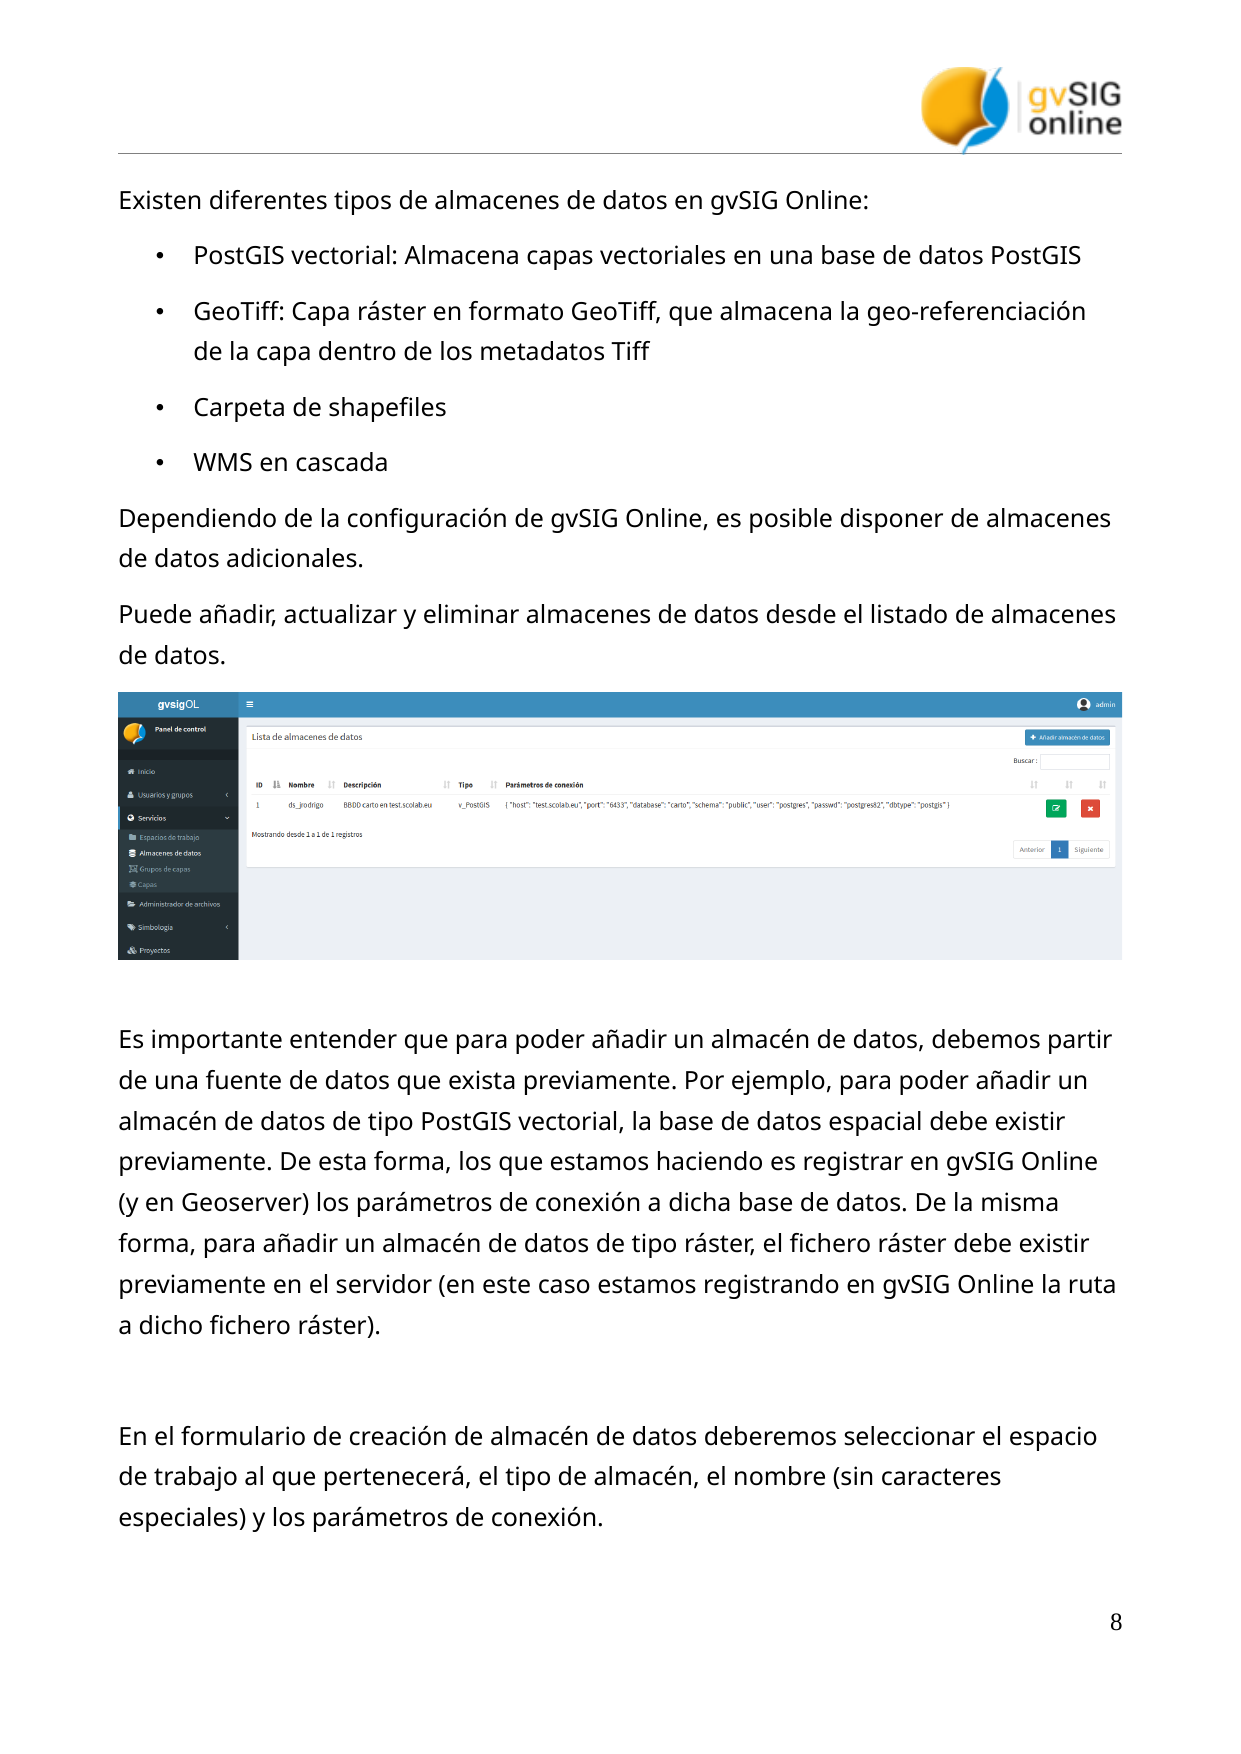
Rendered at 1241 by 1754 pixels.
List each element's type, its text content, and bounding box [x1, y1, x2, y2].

picture [118, 692, 1123, 960]
list PostGIS vectorial: Almacena capas vectoriales en una base de datos PostGIS [156, 238, 1122, 272]
list WMS en cascada [156, 445, 1122, 479]
text Es importante entender que para poder añadir un almacén de datos, debemos partir de una fuente de datos que exista previamente. Por ejemplo, para poder añadir un almacén de datos de tipo PostGIS vectorial, la base de datos espacial debe existir previamente. De esta forma, los que estamos haciendo es registrar en gvSIG Online (y en Geoserver) los parámetros de conexión a dicha base de datos. De la misma forma, para añadir un almacén de datos de tipo ráster, el fichero ráster debe existir previamente en el servidor (en este caso estamos registrando en gvSIG Online la ruta a dicho fichero ráster). [118, 1022, 1122, 1341]
list GeoTiff: Capa ráster en formato GeoTiff, que almacena la geo-referenciación de la capa dentro de los metadatos Tiff [156, 293, 1122, 368]
text Existen diferentes tipos de almacenes de datos en gvSIG Online: [118, 182, 1122, 216]
list Carpeta de shapefiles [156, 389, 1122, 423]
picture [921, 67, 1122, 155]
text En el formulario de creación de almacén de datos deberemos seleccionar el espacio de trabajo al que pertenecerá, el tipo de almacén, el nombre (sin caracteres especiales) y los parámetros de conexión. [118, 1418, 1122, 1534]
text Puede añadir, actualizar y eliminar almacenes de datos desde el listado de almacenes de datos. [118, 596, 1122, 671]
text Dependiendo de la configuración de gvSIG Online, es posible disponer de almacenes de datos adicionales. [118, 500, 1122, 575]
